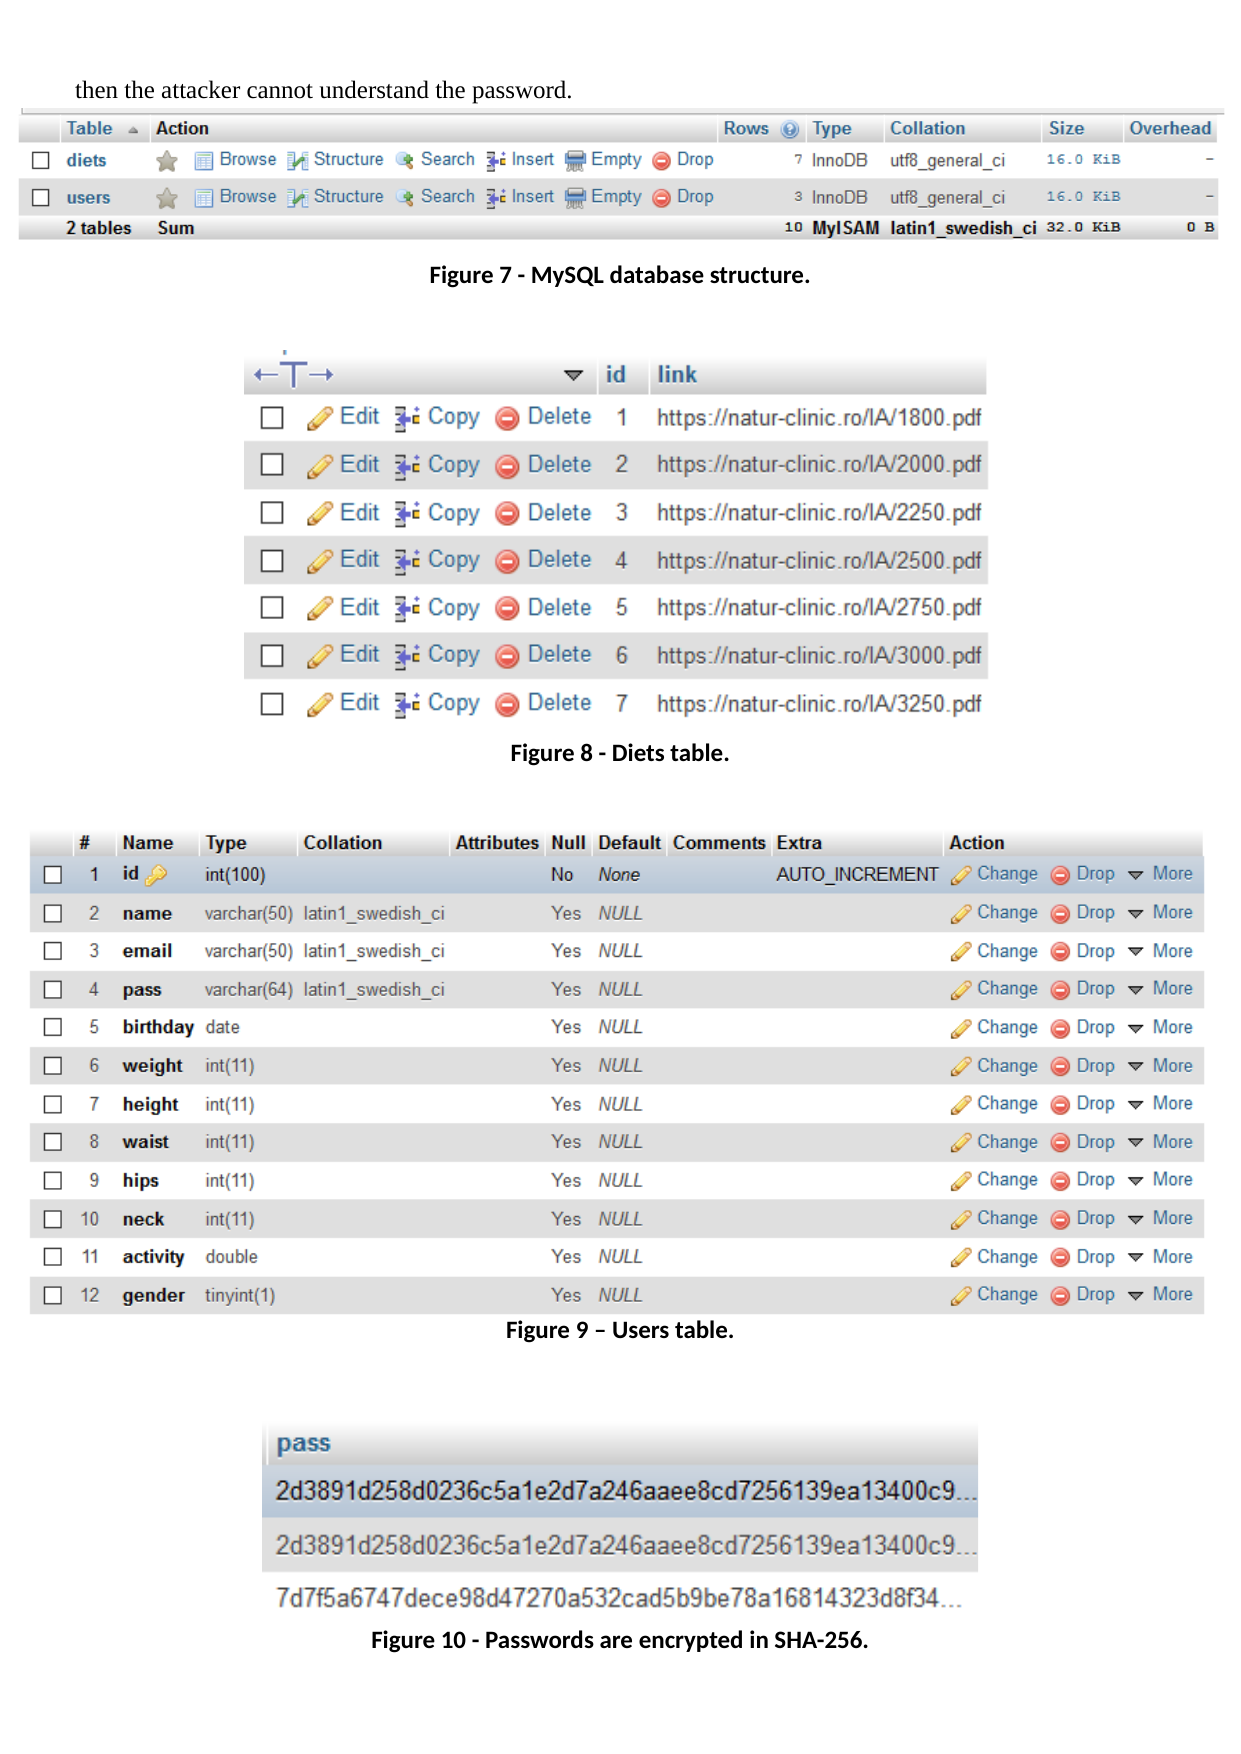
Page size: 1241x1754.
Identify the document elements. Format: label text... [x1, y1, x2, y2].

text then the attacker cannot understand the password. [75, 75, 1165, 104]
text Figure 9 – Users table. [75, 1324, 1165, 1344]
text Figure 7 - MySQL database structure. [75, 259, 1165, 289]
text Figure 8 - Diets table. [75, 738, 1165, 768]
text Figure 10 - Passwords are encrypted in SHA-256. [75, 1624, 1165, 1655]
